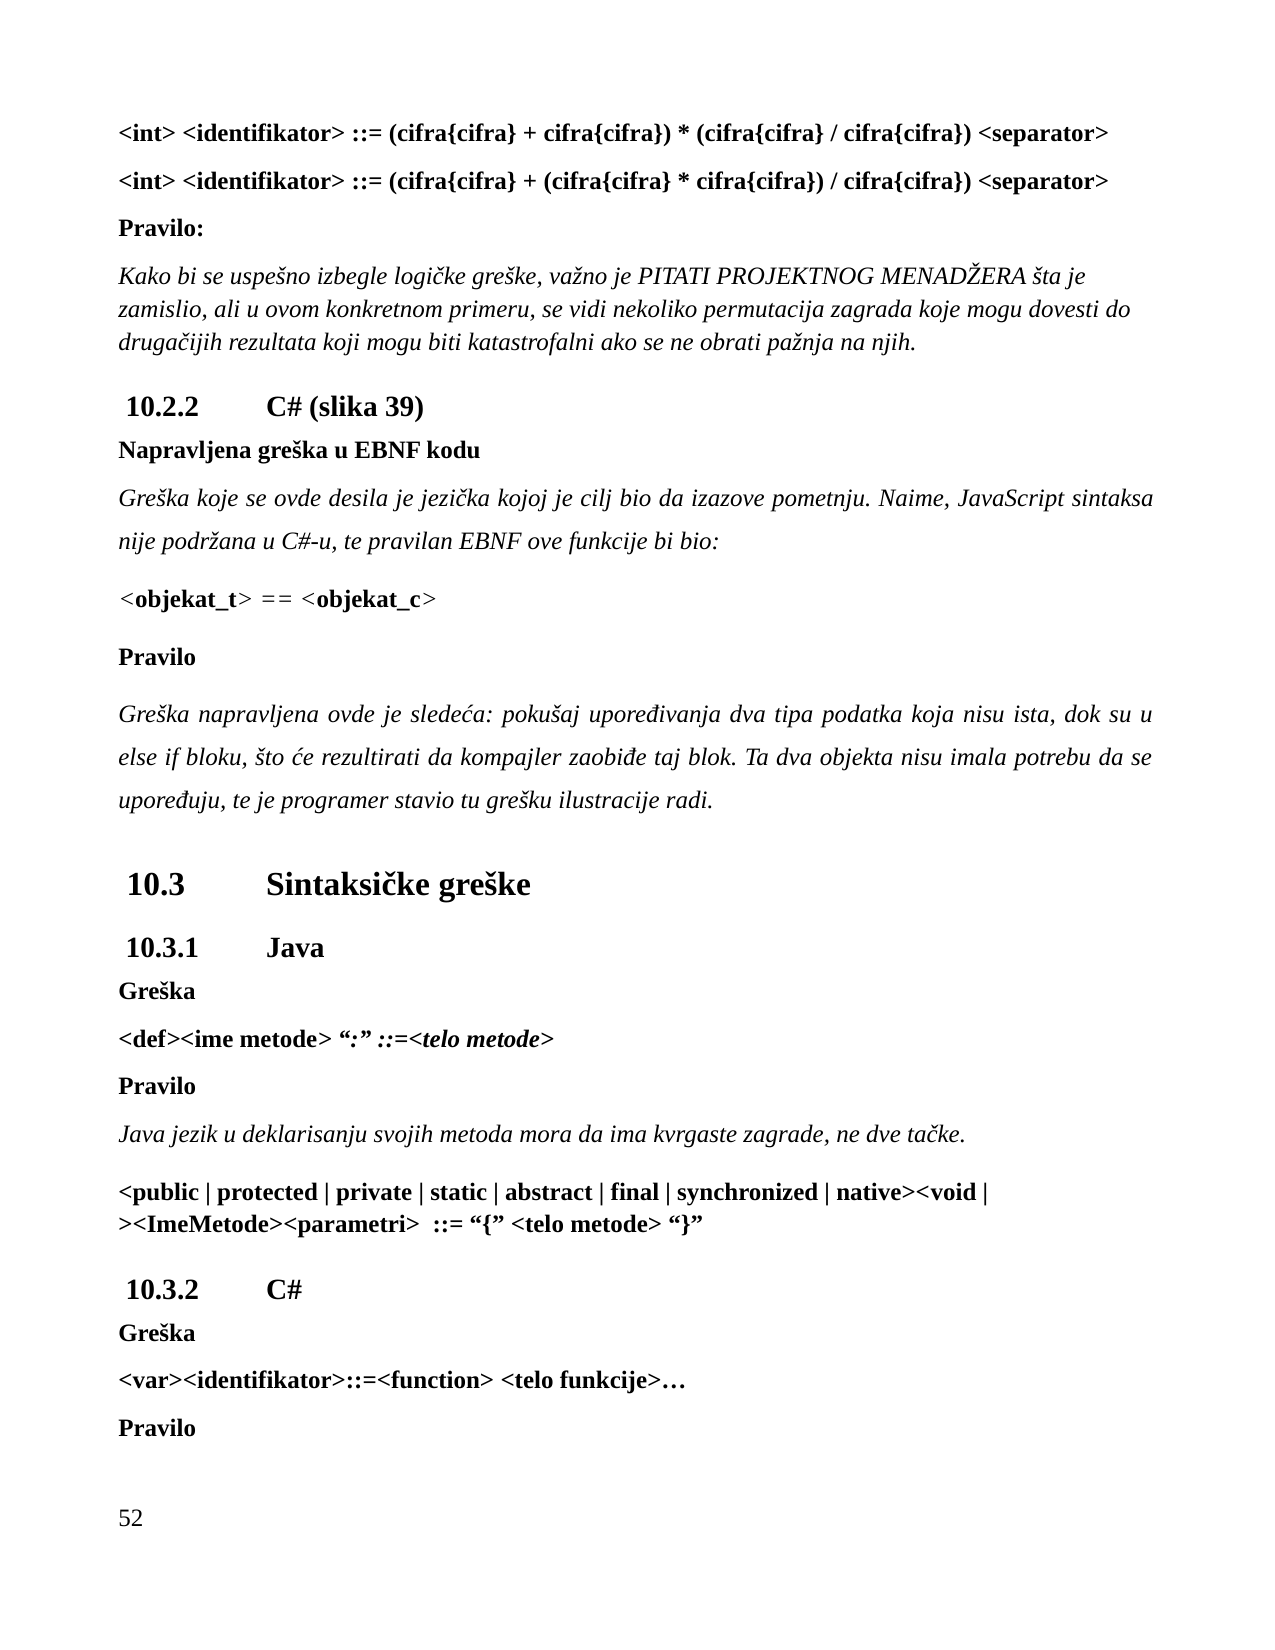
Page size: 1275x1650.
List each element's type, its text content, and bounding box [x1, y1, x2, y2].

text Pravilo [118, 1071, 1157, 1100]
text Kako bi se uspešno izbegle logičke greške, važno je PITATI PROJEKTNOG MENADŽERA šta je zamislio, ali u ovom konkretnom primeru, se vidi nekoliko permutacija zagrada koje mogu dovesti do drugačijih rezultata koji mogu biti katastrofalni ako se ne obrati pažnja na njih. [118, 261, 1157, 356]
text Java jezik u deklarisanju svojih metoda mora da ima kvrgaste zagrade, ne dve tačke. [118, 1119, 1157, 1148]
text Napravljena greška u EBNF kodu [118, 435, 1157, 464]
text Pravilo [118, 642, 1157, 670]
text <objekat_t> == <objekat_c> [118, 584, 1157, 613]
subtitle Java [118, 930, 1157, 963]
text Pravilo [118, 1413, 1157, 1442]
text <public | protected | private | static | abstract | final | synchronized | native><void |><ImeMetode><parametri> ::= “{” <telo metode> “}” [118, 1177, 1157, 1238]
subtitle C# [118, 1272, 1157, 1306]
text <int> <identifikator> ::= (cifra{cifra} + (cifra{cifra} * cifra{cifra}) / cifra{cifra}) <separator> [118, 166, 1157, 194]
text Greška napravljena ovde je sledeća: pokušaj upoređivanja dva tipa podatka koja nisu ista, dok su u else if bloku, što će rezultirati da kompajler zaobiđe taj blok. Ta dva objekta nisu imala potrebu da se upoređuju, te je programer stavio tu grešku ilustracije radi. [118, 699, 1157, 814]
subtitle C# (slika 39) [118, 389, 1157, 423]
text Greška koje se ovde desila je jezička kojoj je cilj bio da izazove pometnju. Naime, JavaScript sintaksa nije podržana u C#-u, te pravilan EBNF ove funkcije bi bio: [118, 483, 1157, 555]
text <def><ime metode> “:” ::=<telo metode> [118, 1024, 1157, 1052]
text <int> <identifikator> ::= (cifra{cifra} + cifra{cifra}) * (cifra{cifra} / cifra{cifra}) <separator> [118, 118, 1157, 147]
text Greška [118, 976, 1157, 1005]
text <var><identifikator>::=<function> <telo funkcije>… [118, 1366, 1157, 1394]
text Pravilo: [118, 213, 1157, 242]
text Greška [118, 1318, 1157, 1347]
subtitle Sintaksičke greške [118, 864, 1157, 903]
